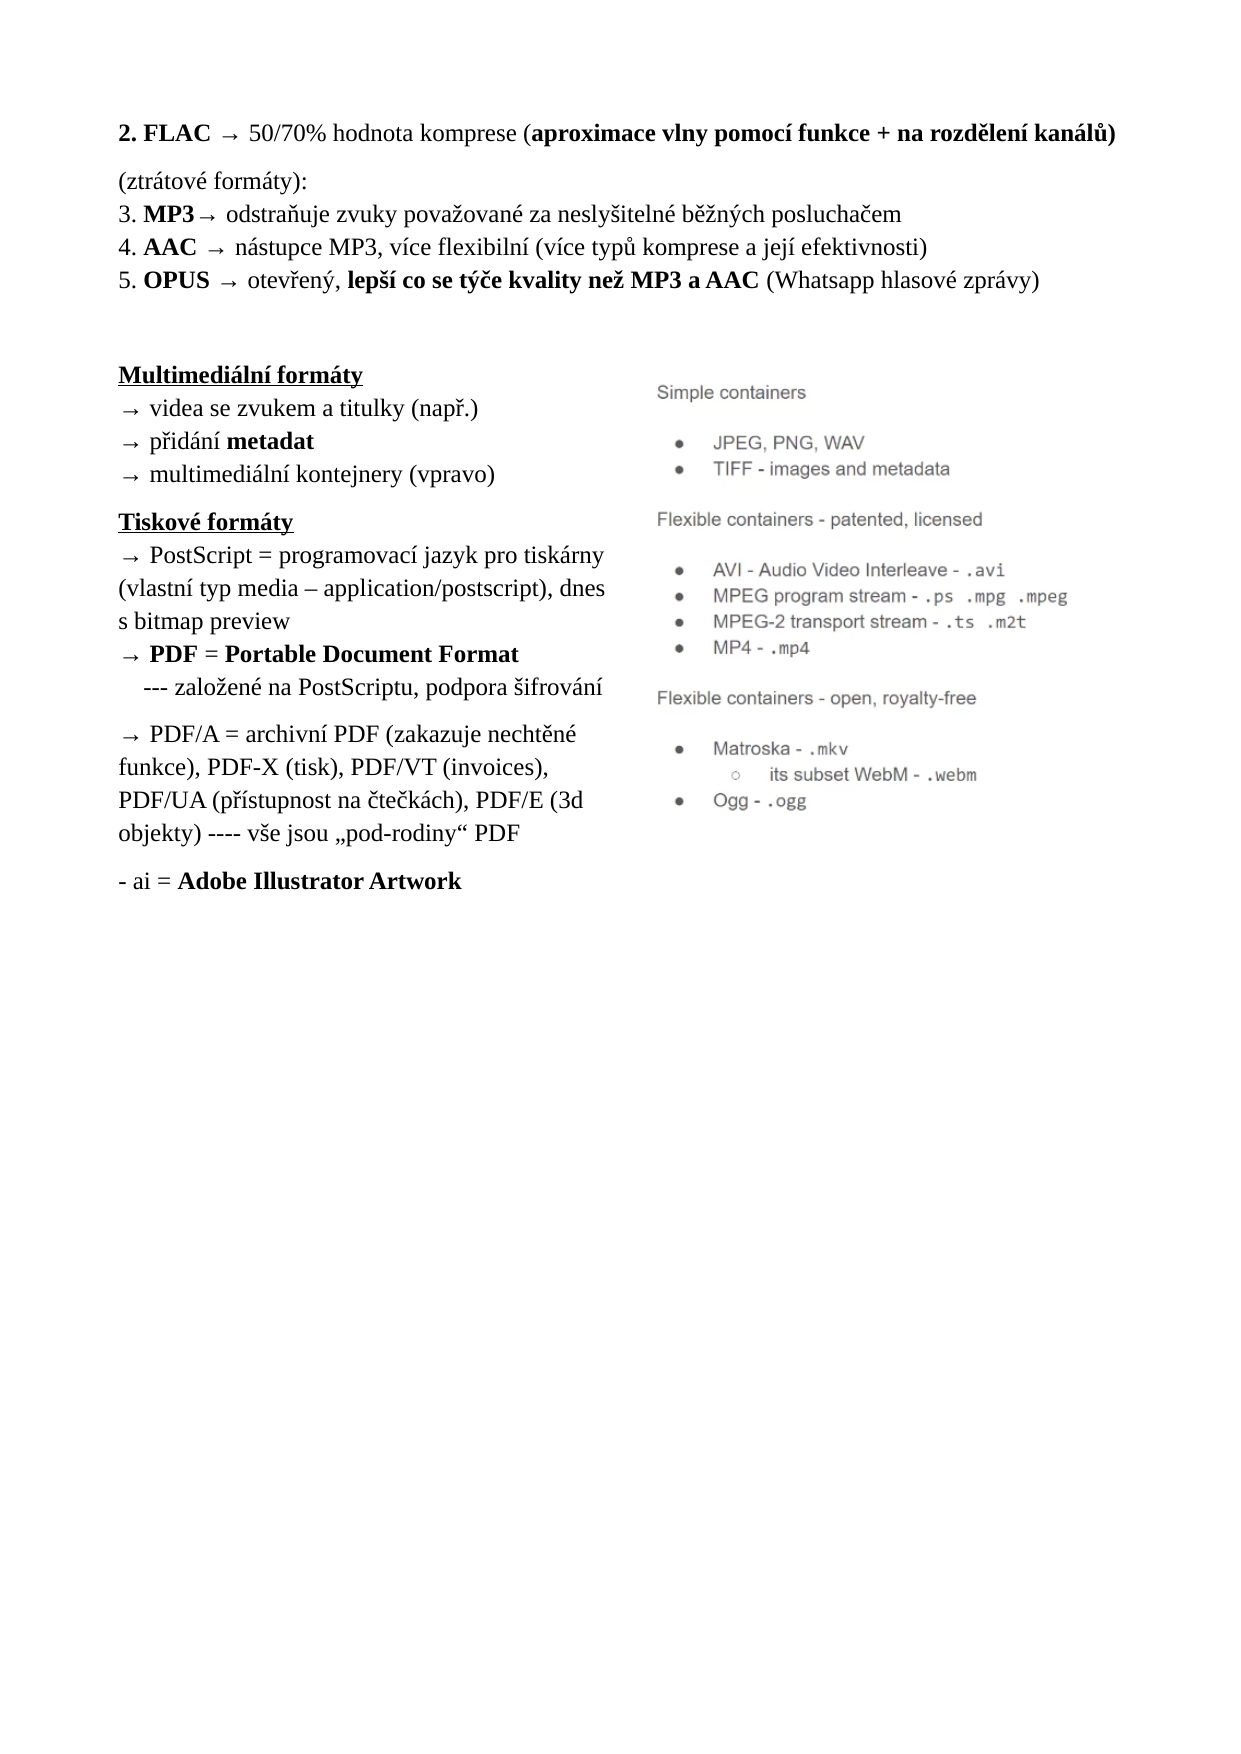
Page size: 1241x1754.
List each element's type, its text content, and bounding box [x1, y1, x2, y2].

text Multimediální formáty → videa se zvukem a titulky (např.) → přidání metadat → multimediální kontejnery (vpravo) [118, 360, 1122, 488]
picture [632, 365, 1091, 839]
text (ztrátové formáty): 3. MP3→ odstraňuje zvuky považované za neslyšitelné běžných posluchačem 4. AAC → nástupce MP3, více flexibilní (více typů komprese a její efektivnosti) 5. OPUS → otevřený, lepší co se týče kvality než MP3 a AAC (Whatsapp hlasové zprávy) [118, 166, 1122, 293]
text [1091, 507, 1122, 701]
text → PDF/A = archivní PDF (zakazuje nechtěné funkce), PDF-X (tisk), PDF/VT (invoices), PDF/UA (přístupnost na čtečkách), PDF/E (3d objekty) ---- vše jsou „pod-rodiny“ PDF [118, 719, 1122, 847]
text - ai = Adobe Illustrator Artwork [118, 866, 1122, 895]
text Tiskové formáty → PostScript = programovací jazyk pro tiskárny (vlastní typ media – application/postscript), dnes s bitmap preview → PDF = Portable Document Format --- založené na PostScriptu, podpora šifrování [118, 507, 632, 701]
text 2. FLAC → 50/70% hodnota komprese (aproximace vlny pomocí funkce + na rozdělení kanálů) [118, 118, 1122, 147]
